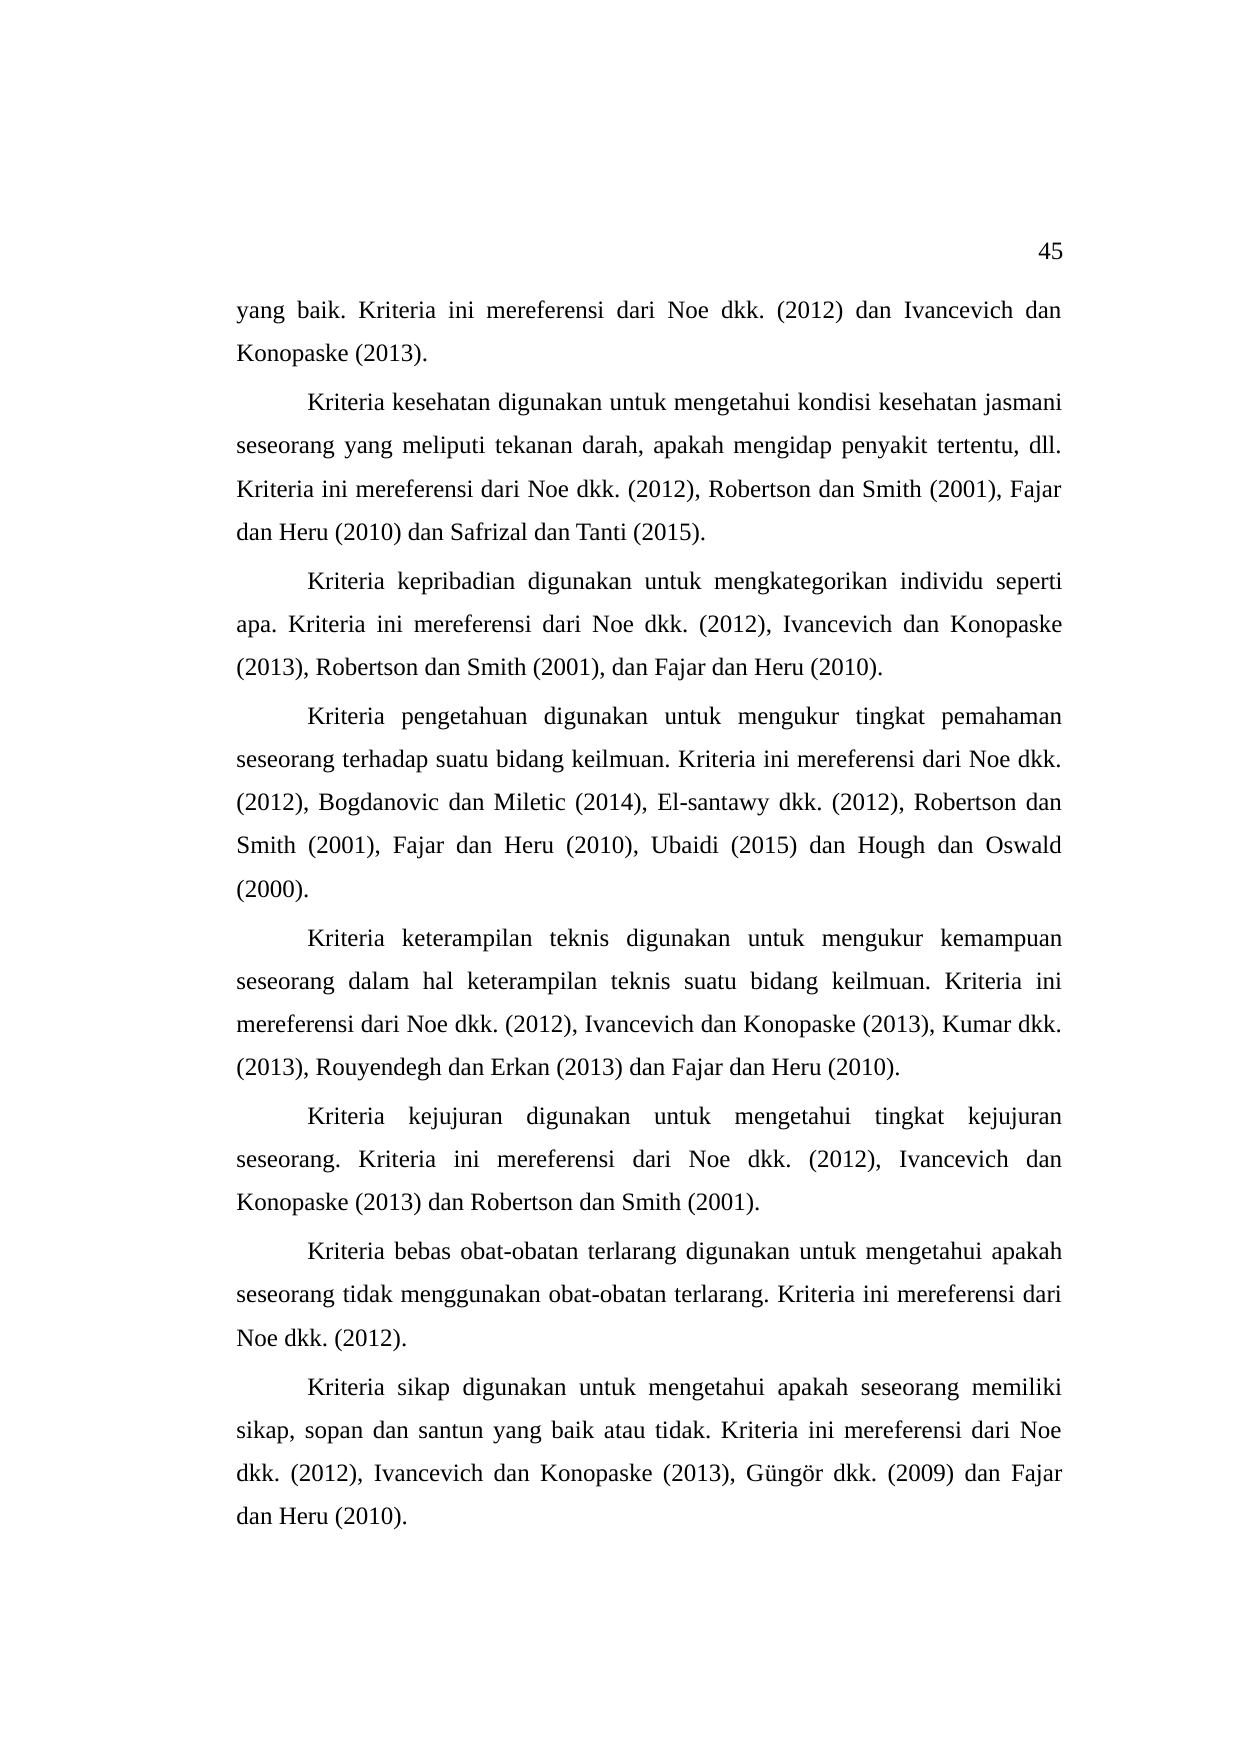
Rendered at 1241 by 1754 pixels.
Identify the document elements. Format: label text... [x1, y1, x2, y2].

text Kriteria keterampilan teknis digunakan untuk mengukur kemampuan seseorang dalam hal keterampilan teknis suatu bidang keilmuan. Kriteria ini mereferensi dari Noe dkk. (2012), Ivancevich dan Konopaske (2013), Kumar dkk. (2013), Rouyendegh dan Erkan (2013) dan Fajar dan Heru (2010). [236, 923, 1063, 1081]
text Kriteria kejujuran digunakan untuk mengetahui tingkat kejujuran seseorang. Kriteria ini mereferensi dari Noe dkk. (2012), Ivancevich dan Konopaske (2013) dan Robertson dan Smith (2001). [236, 1101, 1063, 1216]
text Kriteria kepribadian digunakan untuk mengkategorikan individu seperti apa. Kriteria ini mereferensi dari Noe dkk. (2012), Ivancevich dan Konopaske (2013), Robertson dan Smith (2001), dan Fajar dan Heru (2010). [236, 566, 1063, 681]
text Kriteria sikap digunakan untuk mengetahui apakah seseorang memiliki sikap, sopan dan santun yang baik atau tidak. Kriteria ini mereferensi dari Noe dkk. (2012), Ivancevich dan Konopaske (2013), Güngör dkk. (2009) dan Fajar dan Heru (2010). [236, 1372, 1063, 1530]
text Kriteria pengetahuan digunakan untuk mengukur tingkat pemahaman seseorang terhadap suatu bidang keilmuan. Kriteria ini mereferensi dari Noe dkk. (2012), Bogdanovic dan Miletic (2014), El-santawy dkk. (2012), Robertson dan Smith (2001), Fajar dan Heru (2010), Ubaidi (2015) dan Hough dan Oswald (2000). [236, 701, 1063, 902]
text Kriteria kesehatan digunakan untuk mengetahui kondisi kesehatan jasmani seseorang yang meliputi tekanan darah, apakah mengidap penyakit tertentu, dll. Kriteria ini mereferensi dari Noe dkk. (2012), Robertson dan Smith (2001), Fajar dan Heru (2010) dan Safrizal dan Tanti (2015). [236, 387, 1063, 546]
text Kriteria bebas obat-obatan terlarang digunakan untuk mengetahui apakah seseorang tidak menggunakan obat-obatan terlarang. Kriteria ini mereferensi dari Noe dkk. (2012). [236, 1236, 1063, 1351]
text yang baik. Kriteria ini mereferensi dari Noe dkk. (2012) dan Ivancevich dan Konopaske (2013). [236, 295, 1063, 367]
